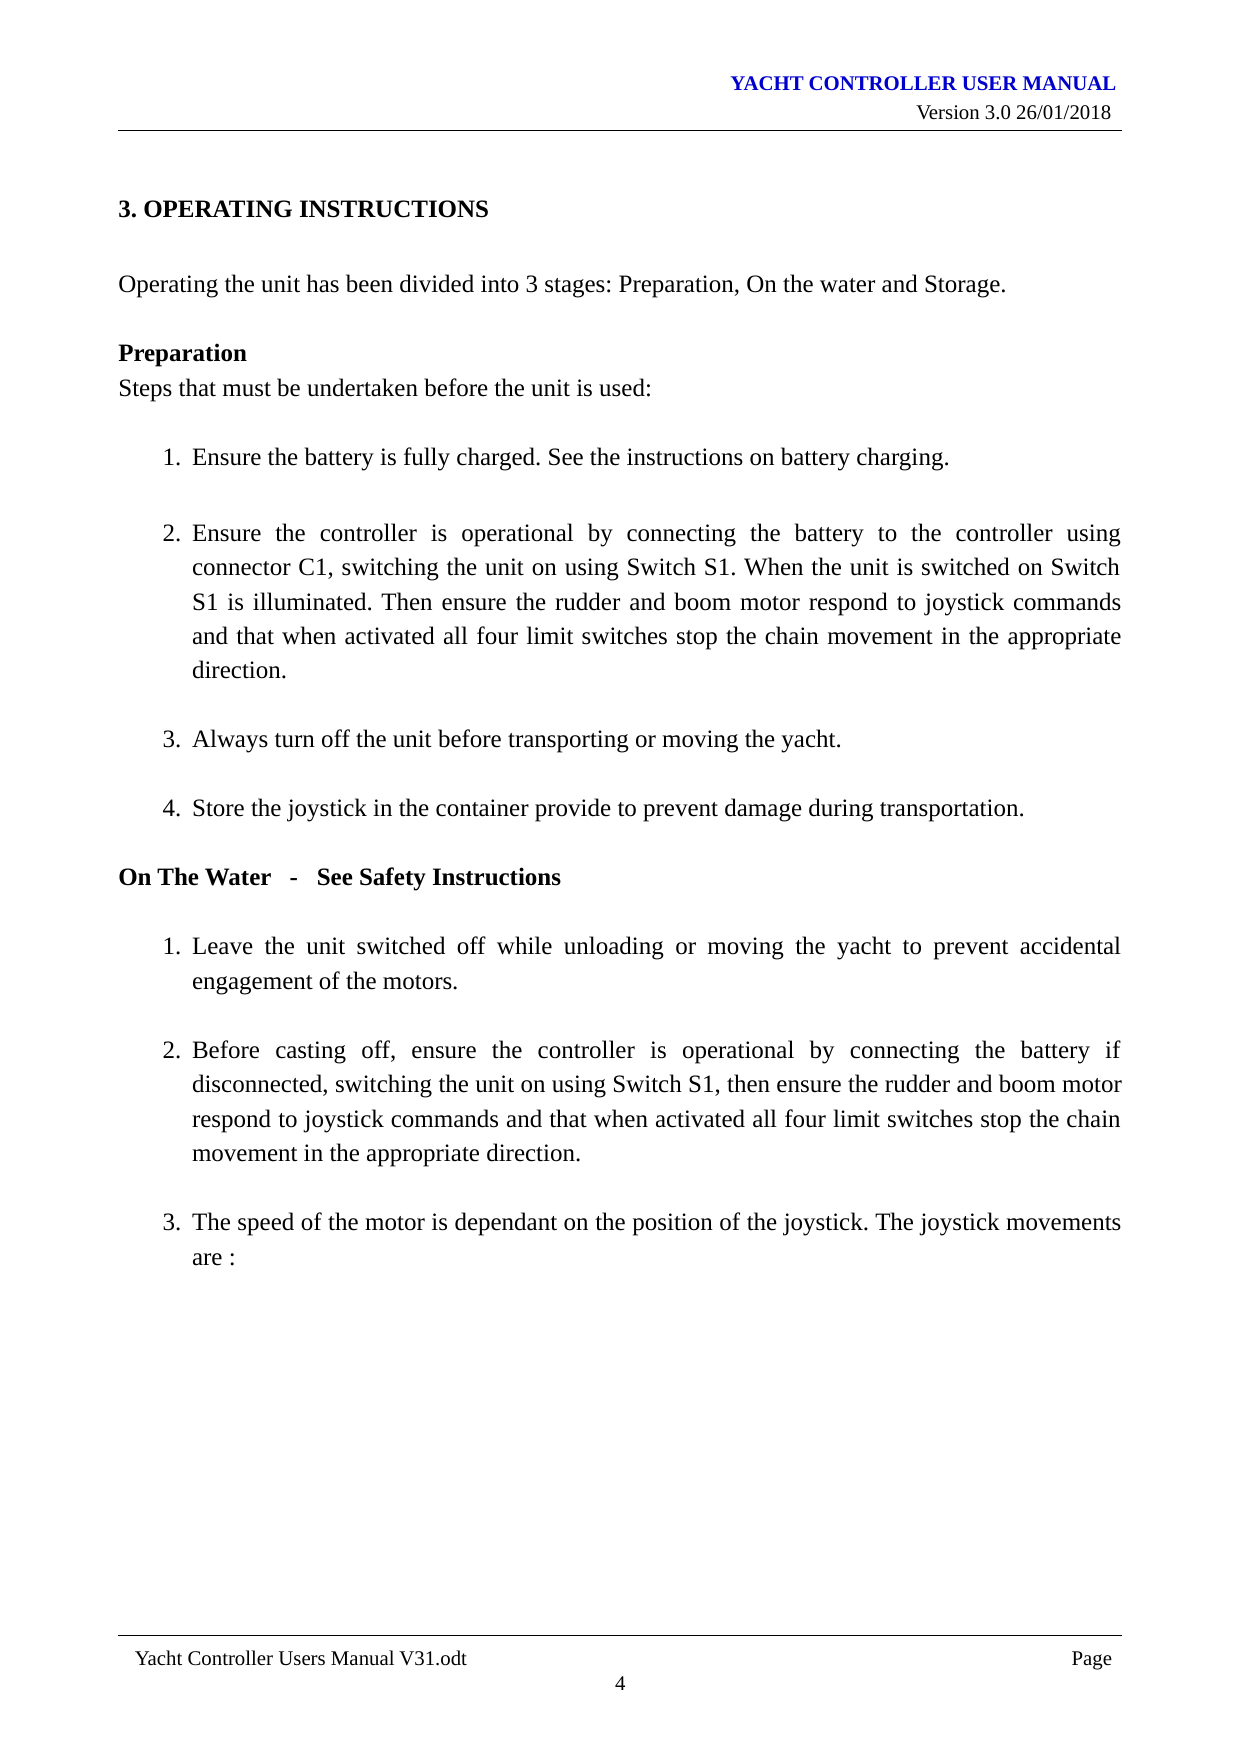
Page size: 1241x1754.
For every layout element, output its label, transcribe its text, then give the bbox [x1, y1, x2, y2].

list Ensure the battery is fully charged. See the instructions on battery charging. [162, 442, 1122, 471]
list Store the joystick in the container provide to prevent damage during transportation. [162, 793, 1122, 822]
list Leave the unit switched off while unloading or moving the yacht to prevent accidental engagement of the motors. [162, 931, 1122, 995]
list Before casting off, ensure the controller is operational by connecting the battery if disconnected, switching the unit on using Switch S1, then ensure the rudder and boom motor respond to joystick commands and that when activated all four limit switches stop the chain movement in the appropriate direction. [162, 1035, 1122, 1167]
text Preparation [118, 338, 1122, 367]
text 3. OPERATING INSTRUCTIONS [118, 194, 1122, 223]
text Operating the unit has been divided into 3 stages: Preparation, On the water and Storage. [118, 269, 1122, 298]
list Ensure the controller is operational by connecting the battery to the controller using connector C1, switching the unit on using Switch S1. When the unit is switched on Switch S1 is illuminated. Then ensure the rudder and boom motor respond to joystick commands and that when activated all four limit switches stop the chain movement in the appropriate direction. [162, 518, 1122, 684]
list The speed of the motor is dependant on the position of the joystick. The joystick movements are : [162, 1207, 1122, 1271]
list Always turn off the unit before transporting or moving the yacht. [162, 724, 1122, 753]
text Steps that must be undertaken before the unit is used: [118, 373, 1122, 402]
text On The Water - See Safety Instructions [118, 862, 1122, 891]
